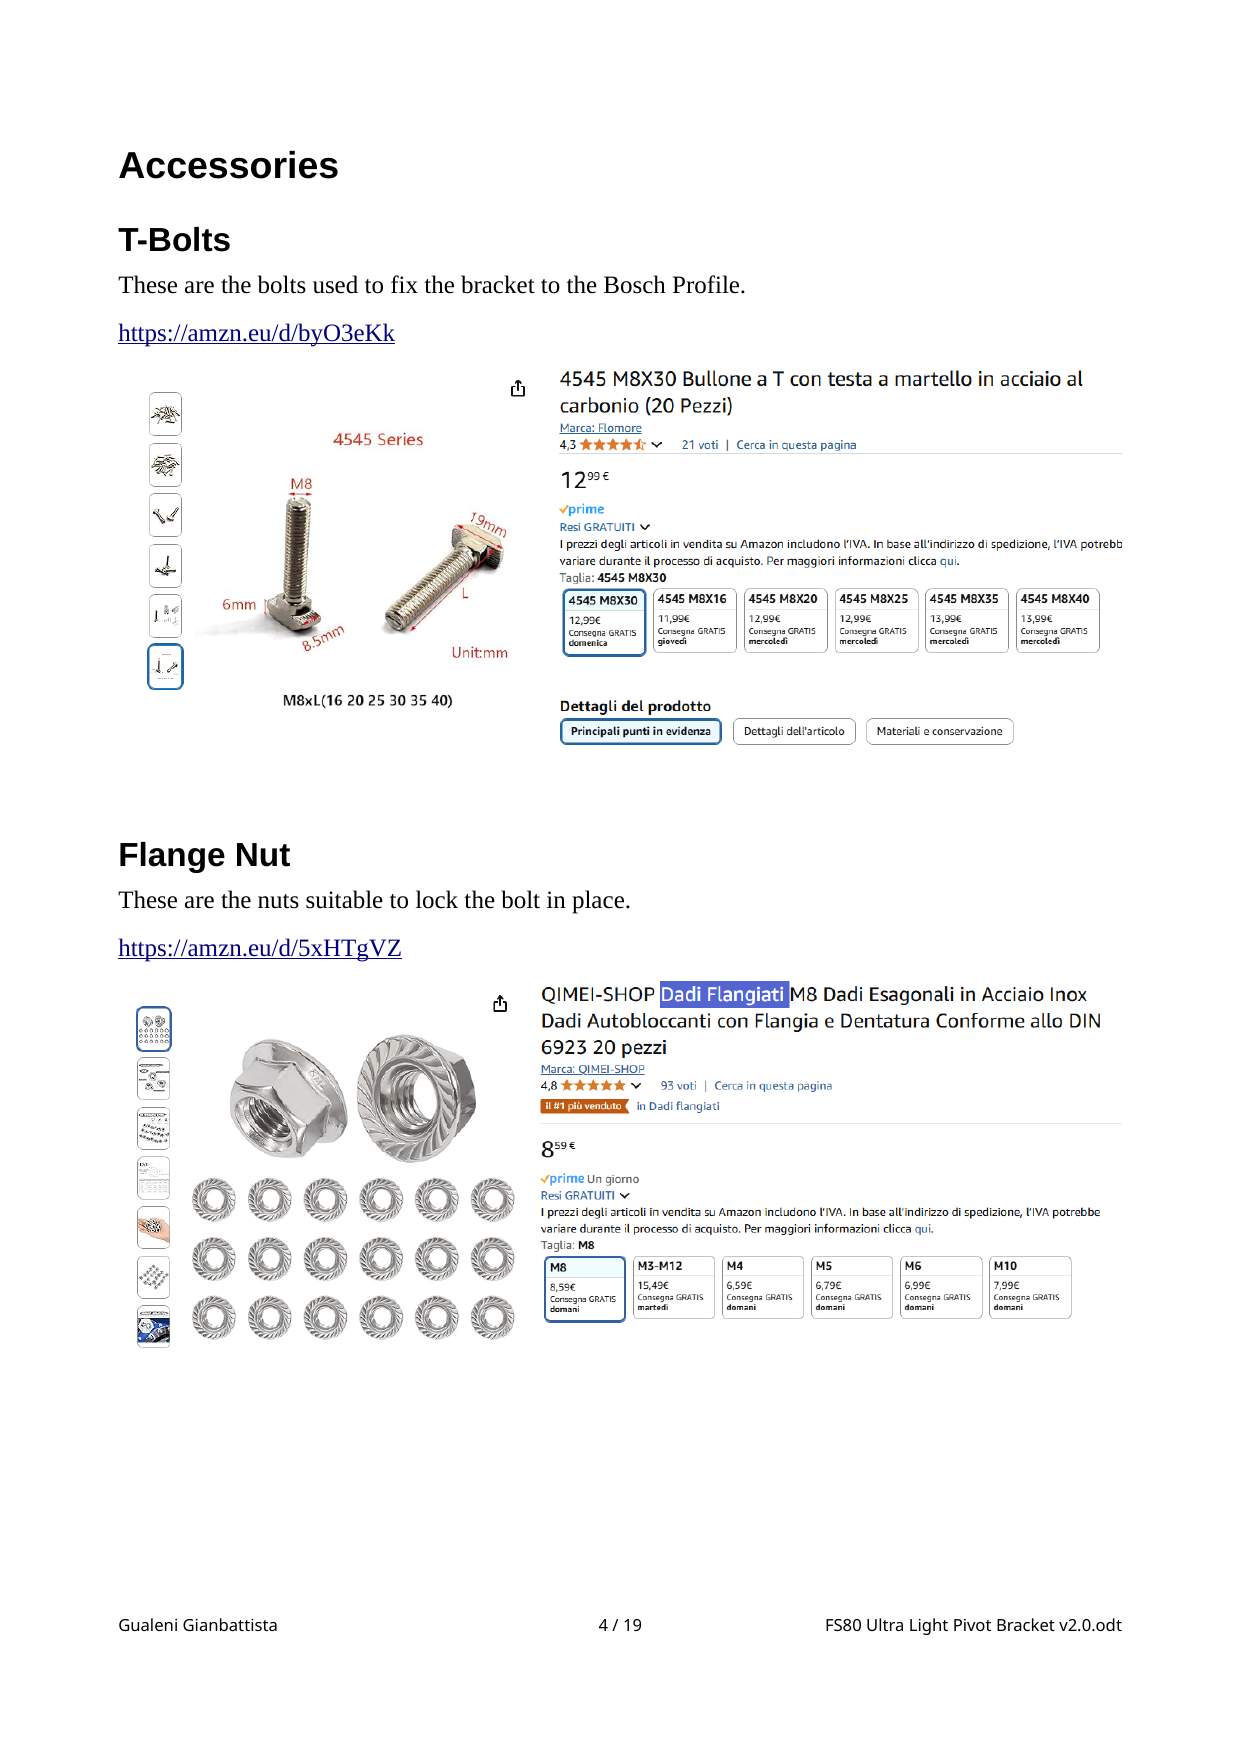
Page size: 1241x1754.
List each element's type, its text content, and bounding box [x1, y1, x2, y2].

text https://amzn.eu/d/byO3eKk [118, 318, 1122, 347]
picture [118, 980, 1123, 1357]
subtitle Accessories [118, 143, 1122, 186]
text These are the bolts used to fix the bracket to the Bosch Profile. [118, 271, 1122, 299]
subtitle T-Bolts [118, 219, 1122, 258]
text These are the nuts suitable to lock the bolt in place. [118, 886, 1122, 914]
text https://amzn.eu/d/5xHTgVZ [118, 933, 1122, 962]
picture [118, 365, 1123, 748]
subtitle Flange Nut [118, 834, 1122, 873]
